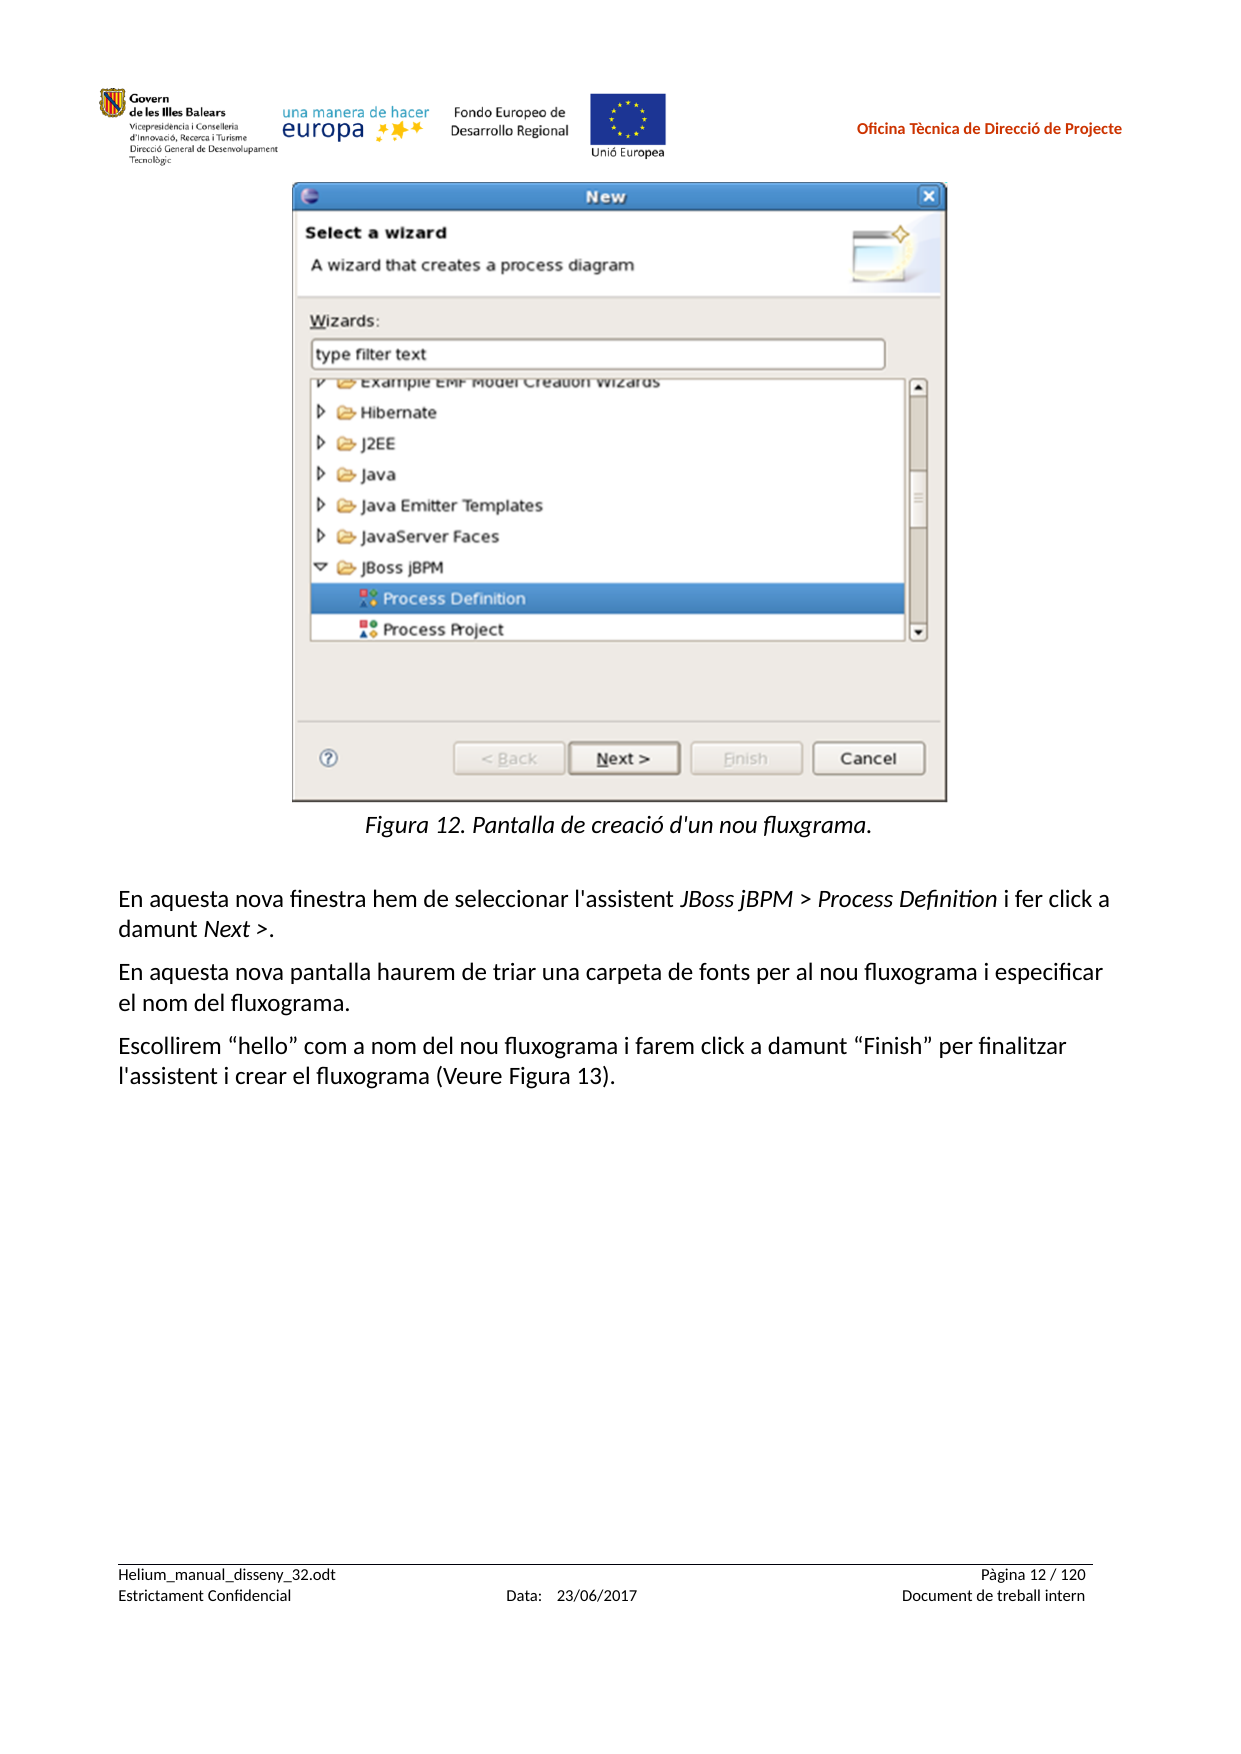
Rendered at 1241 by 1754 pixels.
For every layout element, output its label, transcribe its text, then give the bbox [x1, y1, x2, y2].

picture [290, 180, 950, 810]
picture [99, 87, 668, 166]
text Escollirem “hello” com a nom del nou fluxograma i farem click a damunt “Finish” per finalitzar l'assistent i crear el fluxograma (Veure Figura 13). [118, 1030, 1122, 1091]
text Figura 12. Pantalla de creació d'un nou fluxgrama. [290, 810, 950, 840]
text En aquesta nova finestra hem de seleccionar l'assistent JBoss jBPM > Process Definition i fer click a damunt Next >. [118, 883, 1122, 944]
text En aquesta nova pantalla haurem de triar una carpeta de fonts per al nou fluxograma i especificar el nom del fluxograma. [118, 956, 1122, 1017]
